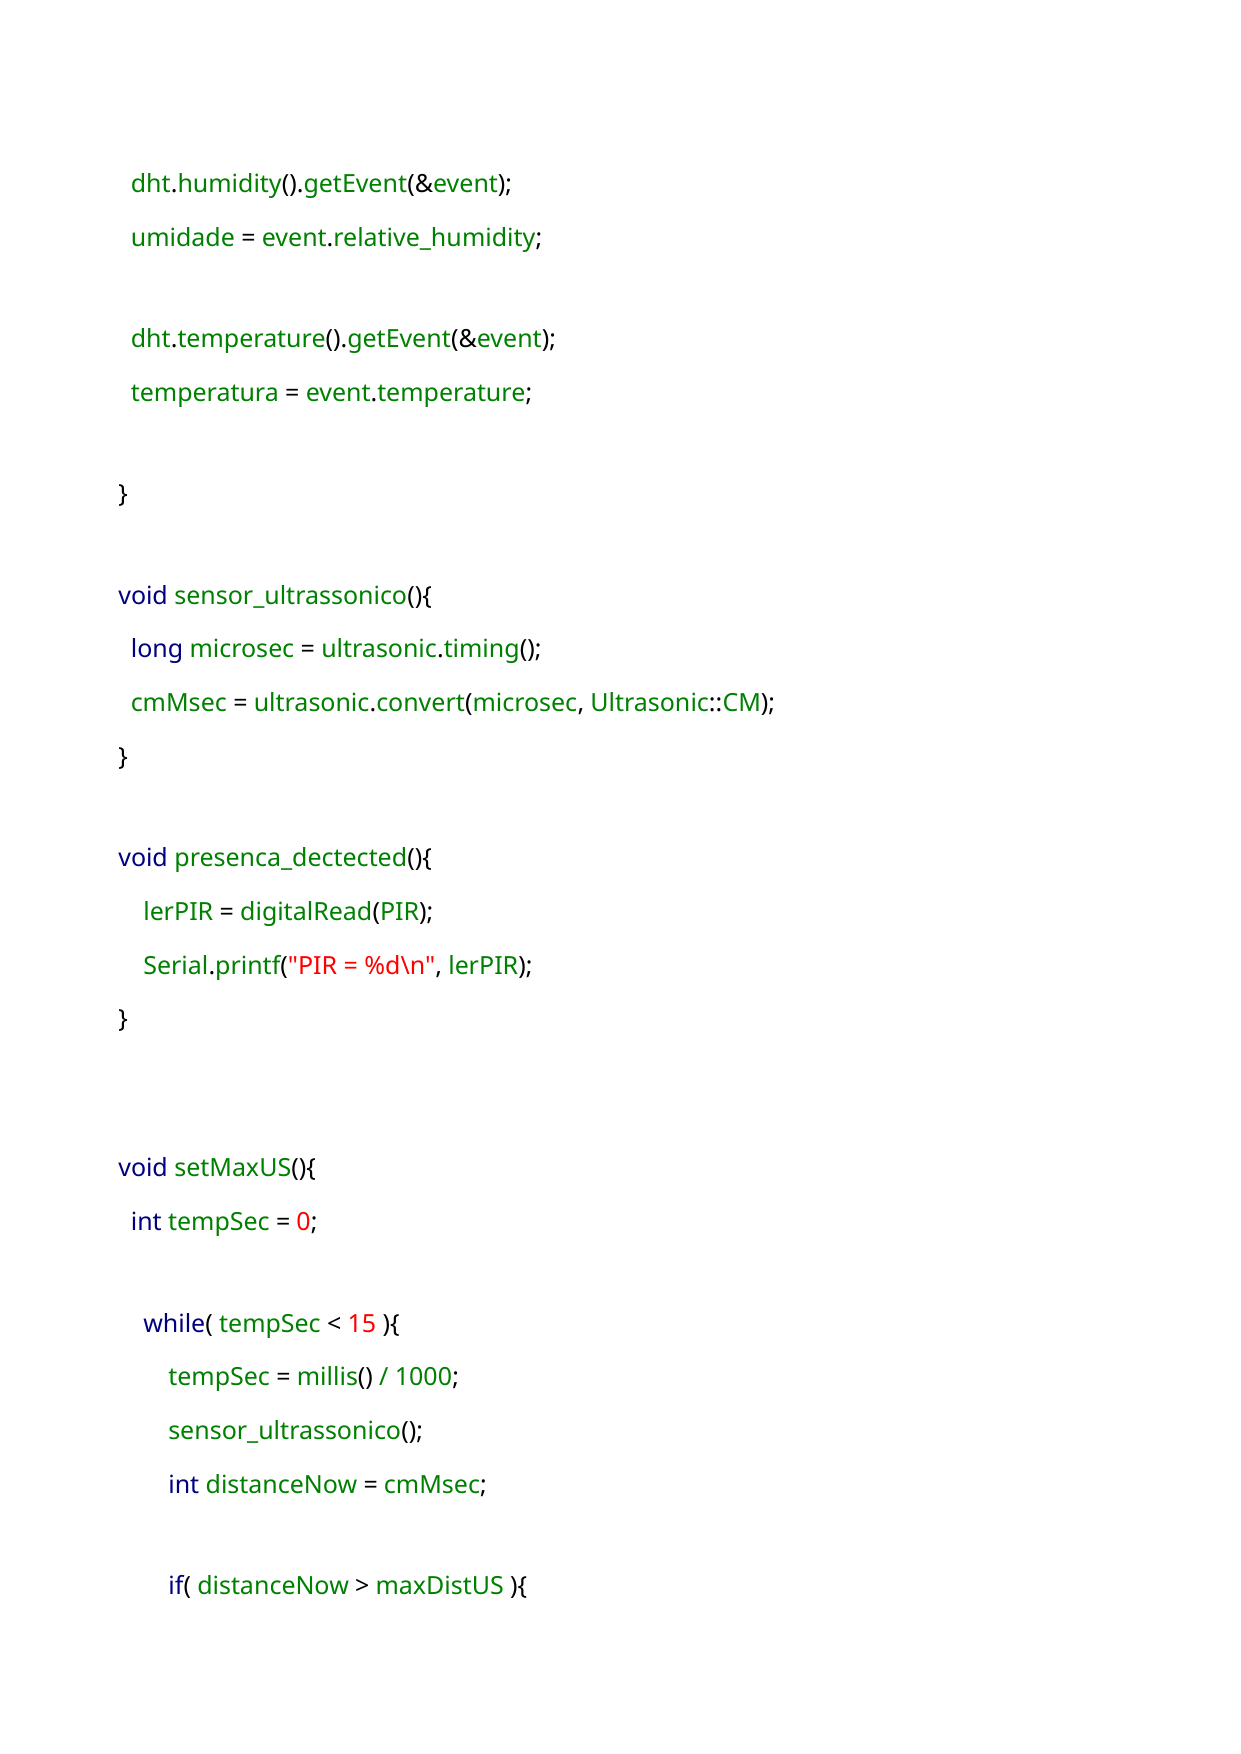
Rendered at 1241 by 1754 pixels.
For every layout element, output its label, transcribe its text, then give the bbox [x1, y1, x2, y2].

text cmMsec = ultrasonic.convert(microsec, Ultrasonic::CM); [118, 685, 1122, 719]
text } [118, 1001, 1122, 1035]
text void sensor_ultrassonico(){ [118, 577, 1122, 611]
text umidade = event.relative_humidity; [118, 219, 1122, 253]
text } [118, 738, 1122, 773]
text void setMaxUS(){ [118, 1150, 1122, 1184]
text int tempSec = 0; [118, 1204, 1122, 1238]
text long microsec = ultrasonic.timing(); [118, 631, 1122, 665]
text while( tempSec < 15 ){ [118, 1305, 1122, 1339]
text Serial.printf("PIR = %d\n", lerPIR); [118, 947, 1122, 981]
text dht.humidity().getEvent(&event); [118, 166, 1122, 200]
text void presenca_dectected(){ [118, 840, 1122, 874]
text tempSec = millis() / 1000; [118, 1359, 1122, 1393]
text sensor_ultrassonico(); [118, 1413, 1122, 1447]
text temperatura = event.temperature; [118, 374, 1122, 409]
text } [118, 476, 1122, 510]
text int distanceNow = cmMsec; [118, 1466, 1122, 1501]
text dht.temperature().getEvent(&event); [118, 321, 1122, 355]
text lerPIR = digitalRead(PIR); [118, 894, 1122, 928]
text if( distanceNow > maxDistUS ){ [118, 1568, 1122, 1602]
